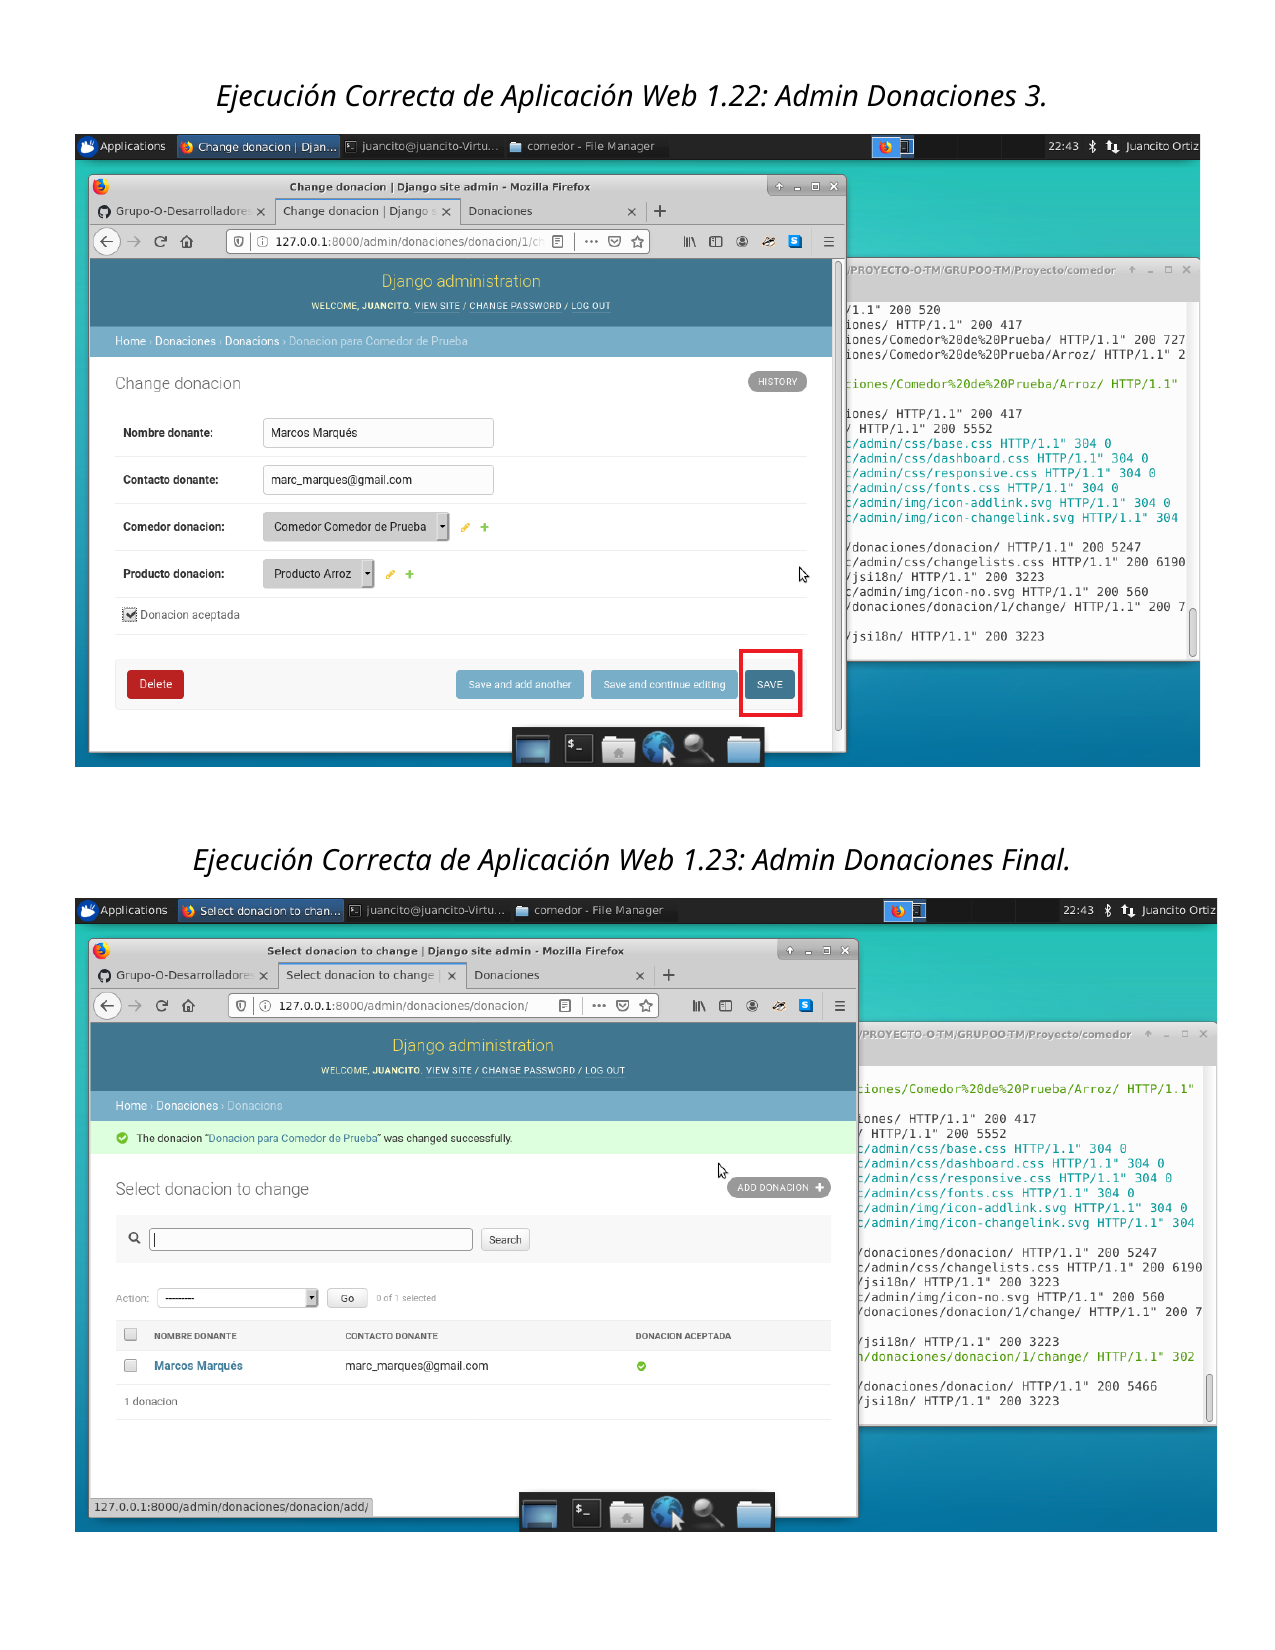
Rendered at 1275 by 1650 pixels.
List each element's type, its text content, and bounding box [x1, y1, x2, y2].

list Ejecución Correcta de Aplicación Web 1.22: Admin Donaciones 3. [75, 75, 1200, 115]
list Ejecución Correcta de Aplicación Web 1.23: Admin Donaciones Final. [75, 839, 1200, 879]
